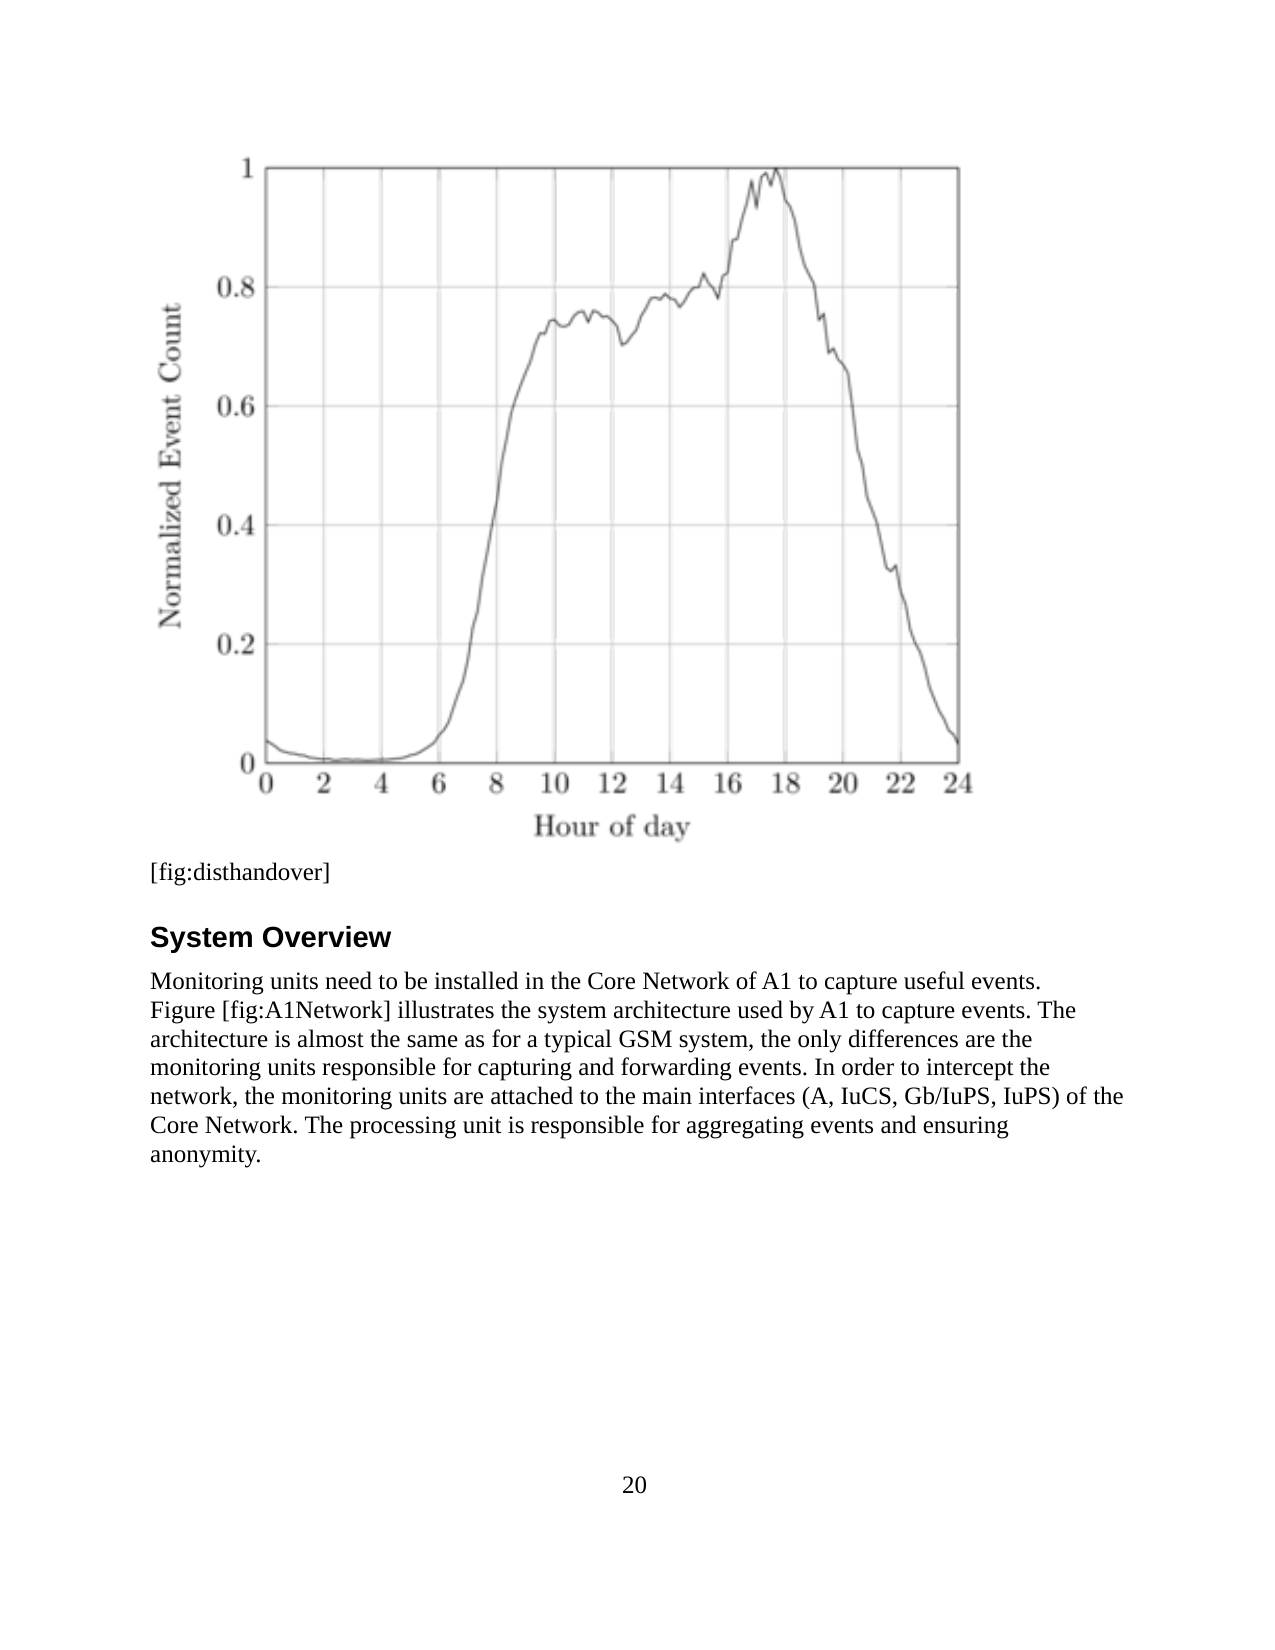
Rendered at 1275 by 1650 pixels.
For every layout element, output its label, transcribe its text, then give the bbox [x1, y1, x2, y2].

picture [150, 150, 984, 852]
text Monitoring units need to be installed in the Core Network of A1 to capture useful events. Figure [fig:A1Network] illustrates the system architecture used by A1 to capture events. The architecture is almost the same as for a typical GSM system, the only differences are the monitoring units responsible for capturing and forwarding events. In order to intercept the network, the monitoring units are attached to the main interfaces (A, IuCS, Gb/IuPS, IuPS) of the Core Network. The processing unit is responsible for aggregating events and ensuring anonymity. [150, 966, 1125, 1167]
subtitle System Overview [150, 920, 1125, 954]
text [fig:disthandover] [150, 150, 1125, 886]
